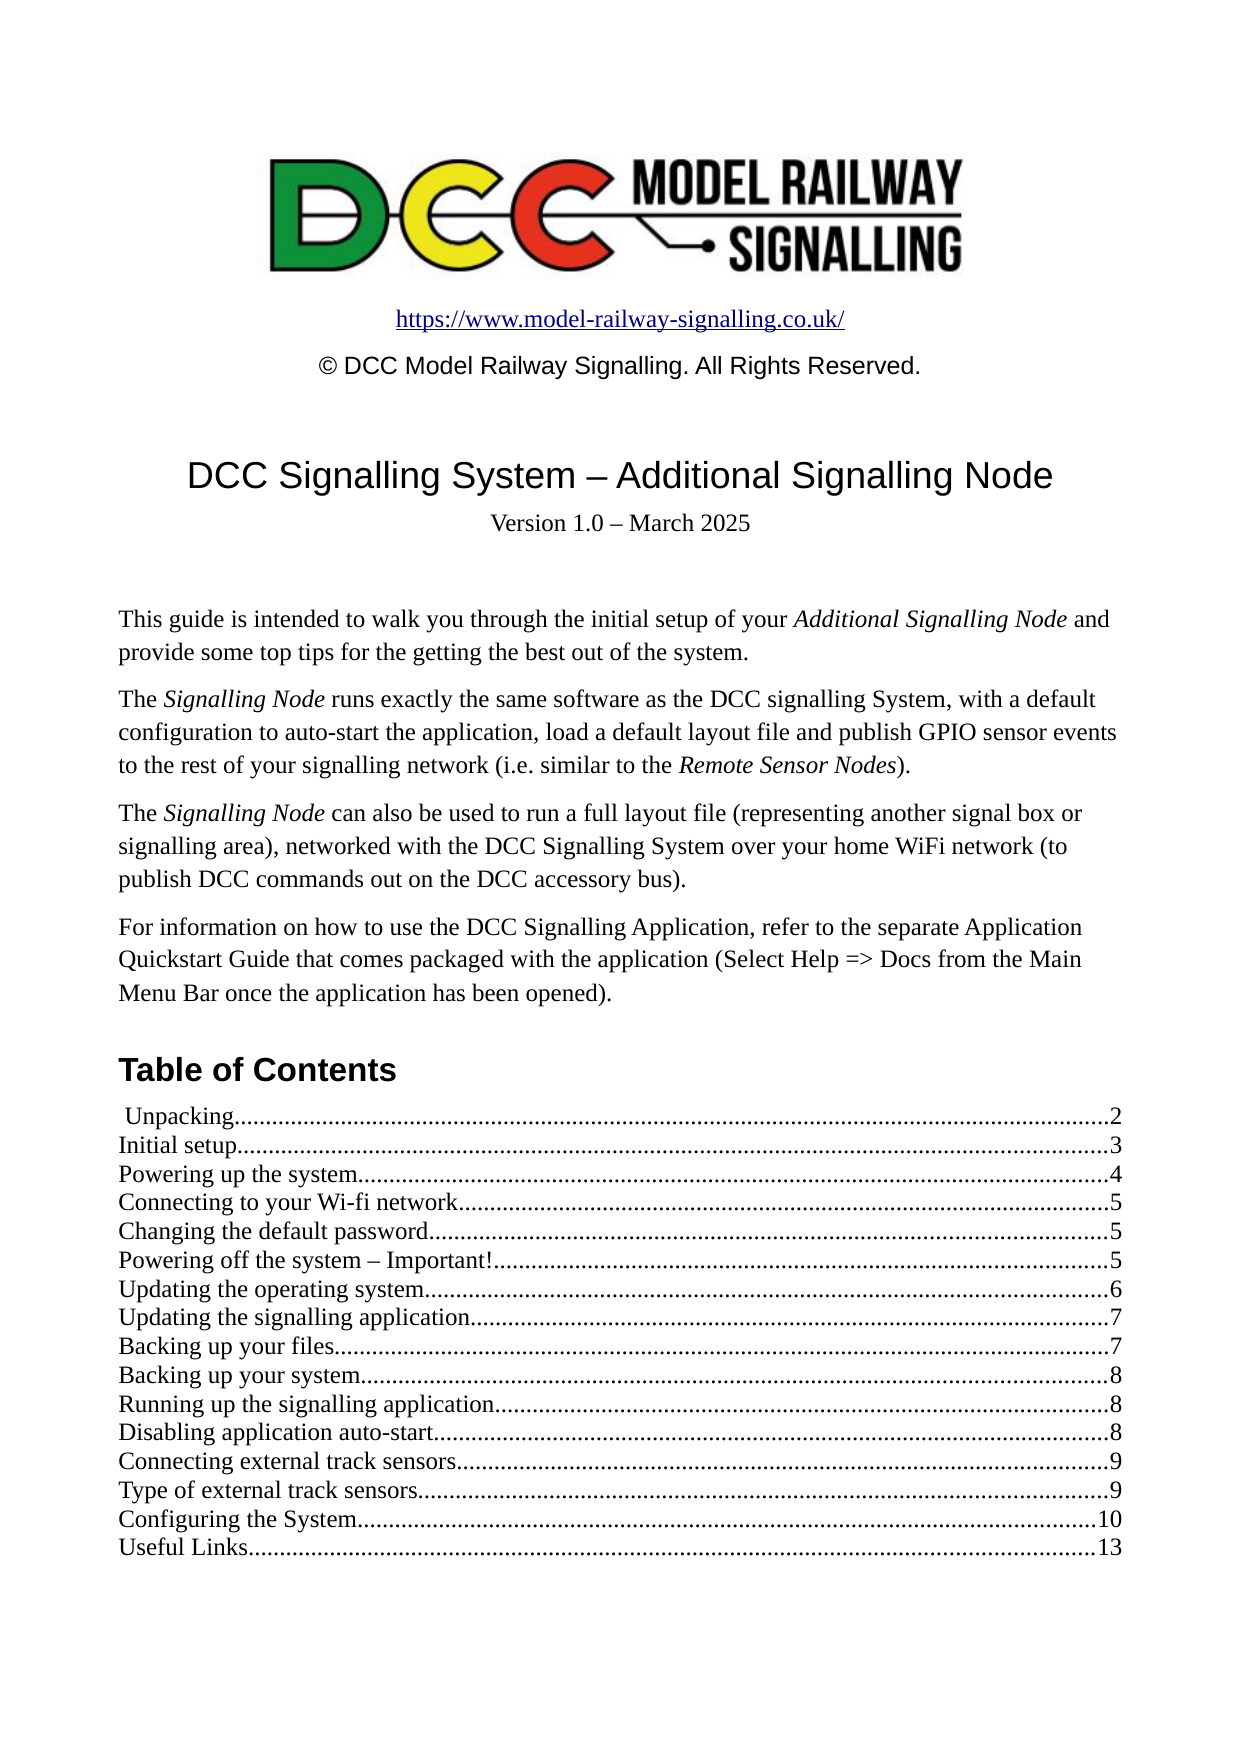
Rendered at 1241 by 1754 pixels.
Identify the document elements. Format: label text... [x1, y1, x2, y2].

text For information on how to use the DCC Signalling Application, refer to the separate Application Quickstart Guide that comes packaged with the application (Select Help => Docs from the Main Menu Bar once the application has been opened). [118, 912, 1122, 1006]
text Disabling application auto-start 8 [118, 1417, 1122, 1446]
text Updating the operating system 6 [118, 1274, 1122, 1302]
picture [255, 132, 985, 299]
subtitle Table of Contents [118, 1050, 1122, 1089]
text https://www.model-railway-signalling.co.uk/ [118, 304, 1122, 332]
text This guide is intended to walk you through the initial setup of your Additional Signalling Node and provide some top tips for the getting the best out of the system. [118, 604, 1122, 665]
text The Signalling Node can also be used to run a full layout file (representing another signal box or signalling area), networked with the DCC Signalling System over your home WiFi network (to publish DCC commands out on the DCC accessory bus). [118, 798, 1122, 893]
subtitle DCC Signalling System – Additional Signalling Node [118, 453, 1122, 496]
text Type of external track sensors 9 [118, 1475, 1122, 1504]
text Configuring the System 10 [118, 1504, 1122, 1532]
text Useful Links 13 [118, 1532, 1122, 1561]
text Powering off the system – Important! 5 [118, 1245, 1122, 1274]
text Version 1.0 – March 2025 [118, 508, 1122, 537]
text Connecting external track sensors 9 [118, 1446, 1122, 1475]
text Powering up the system 4 [118, 1159, 1122, 1187]
text Changing the default password 5 [118, 1216, 1122, 1245]
text The Signalling Node runs exactly the same software as the DCC signalling System, with a default configuration to auto-start the application, load a default layout file and publish GPIO sensor events to the rest of your signalling network (i.e. similar to the Remote Sensor Nodes). [118, 684, 1122, 779]
text Unpacking 2 [118, 1101, 1122, 1130]
text Updating the signalling application 7 [118, 1302, 1122, 1331]
text © DCC Model Railway Signalling. All Rights Reserved. [118, 351, 1122, 380]
text Initial setup 3 [118, 1130, 1122, 1159]
text Running up the signalling application 8 [118, 1389, 1122, 1417]
text Connecting to your Wi-fi network 5 [118, 1187, 1122, 1216]
text Backing up your system 8 [118, 1360, 1122, 1389]
text Backing up your files 7 [118, 1331, 1122, 1360]
